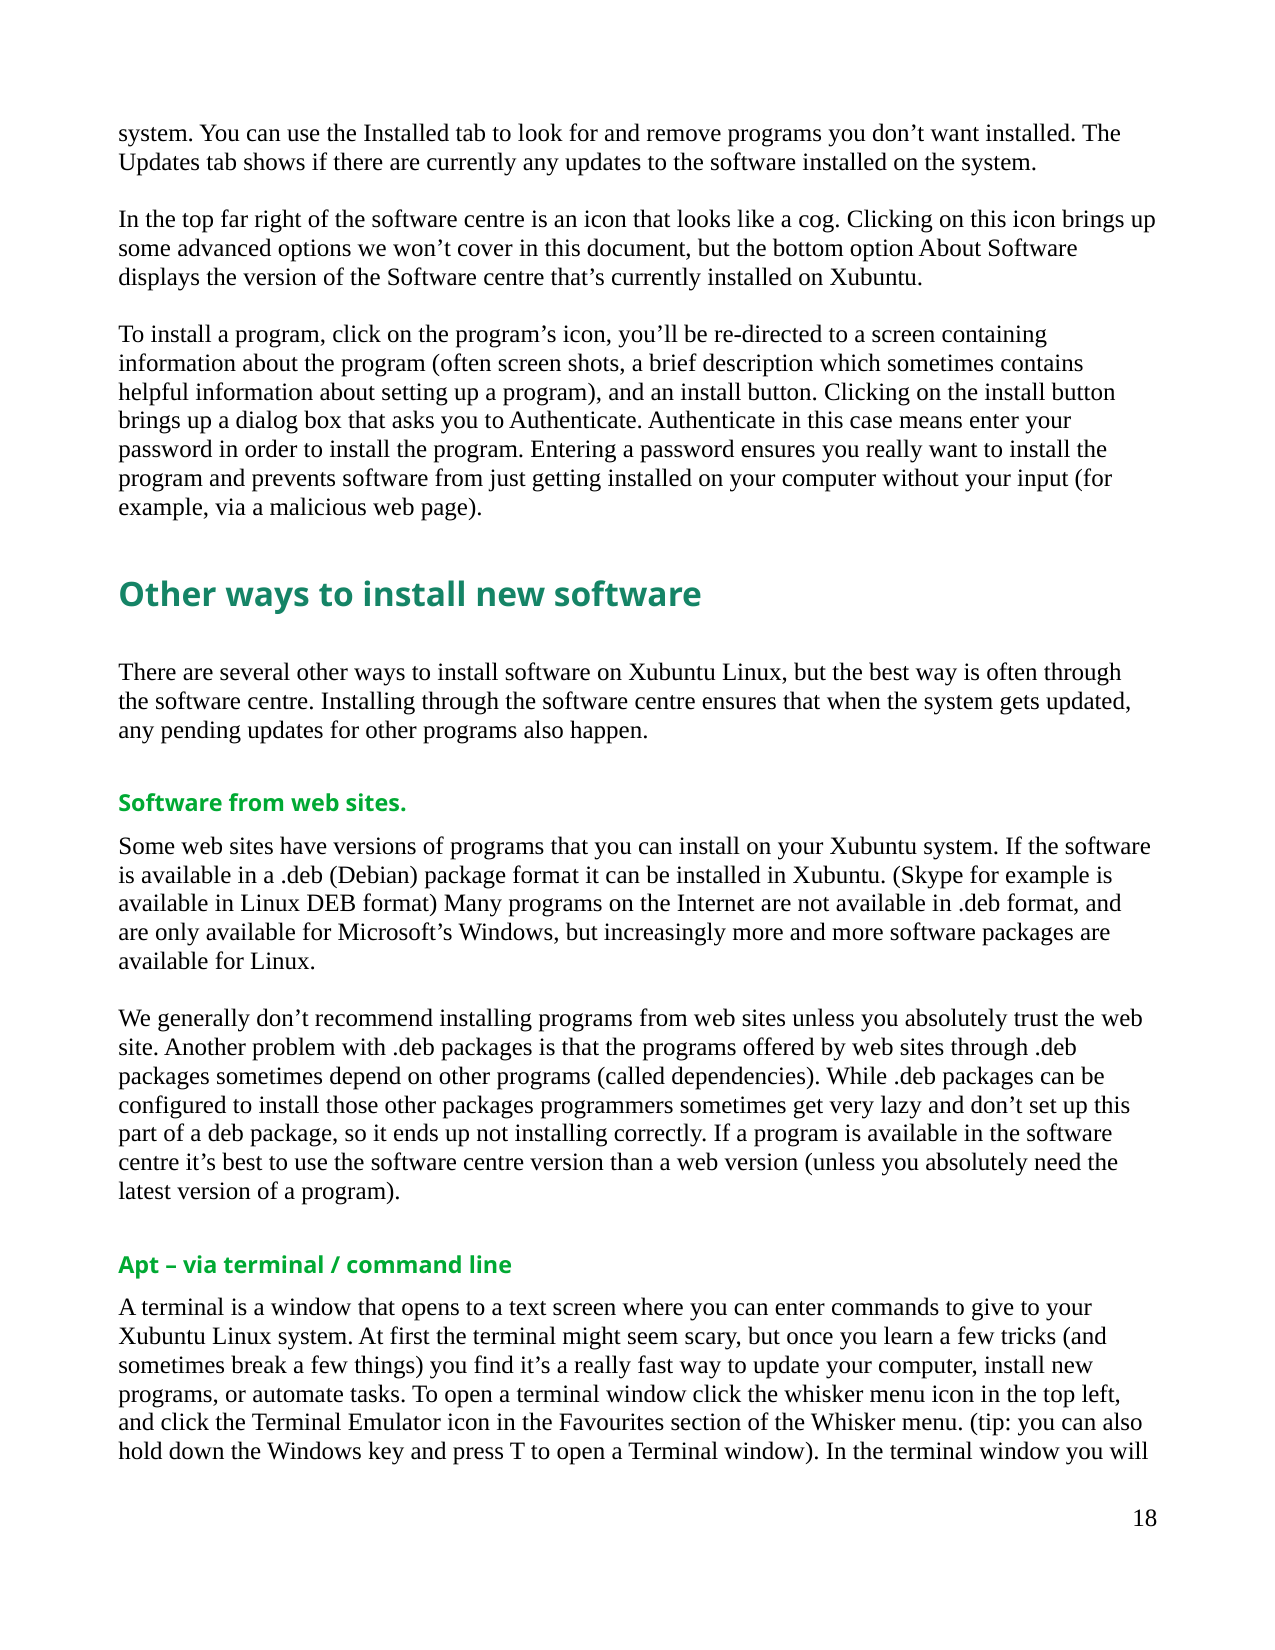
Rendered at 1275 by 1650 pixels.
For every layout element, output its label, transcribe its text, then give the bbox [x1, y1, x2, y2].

text system. You can use the Installed tab to look for and remove programs you don’t want installed. The Updates tab shows if there are currently any updates to the software installed on the system. [118, 118, 1157, 176]
subtitle Software from web sites. [118, 787, 1157, 818]
text We generally don’t recommend installing programs from web sites unless you absolutely trust the web site. Another problem with .deb packages is that the programs offered by web sites through .deb packages sometimes depend on other programs (called dependencies). While .deb packages can be configured to install those other packages programmers sometimes get very lazy and don’t set up this part of a deb package, so it ends up not installing correctly. If a program is available in the software centre it’s best to use the software centre version than a web version (unless you absolutely need the latest version of a program). [118, 1003, 1157, 1205]
text There are several other ways to install software on Xubuntu Linux, but the best way is often through the software centre. Installing through the software centre ensures that when the system gets updated, any pending updates for other programs also happen. [118, 657, 1157, 743]
subtitle Apt – via terminal / command line [118, 1248, 1157, 1280]
text In the top far right of the software centre is an icon that looks like a cog. Clicking on this icon brings up some advanced options we won’t cover in this document, but the bottom option About Software displays the version of the Software centre that’s currently installed on Xubuntu. [118, 204, 1157, 291]
text Some web sites have versions of programs that you can install on your Xubuntu system. If the software is available in a .deb (Debian) package format it can be installed in Xubuntu. (Skype for example is available in Linux DEB format) Many programs on the Internet are not available in .deb format, and are only available for Microsoft’s Windows, but increasingly more and more software packages are available for Linux. [118, 831, 1157, 975]
text A terminal is a window that opens to a text screen where you can enter commands to give to your Xubuntu Linux system. At first the terminal might seem scary, but once you learn a few tricks (and sometimes break a few things) you find it’s a really fast way to update your computer, install new programs, or automate tasks. To open a terminal window click the whisker menu icon in the top left, and click the Terminal Emulator icon in the Favourites section of the Whisker menu. (tip: you can also hold down the Windows key and press T to open a Terminal window). In the terminal window you will [118, 1292, 1157, 1465]
subtitle Other ways to install new software [118, 570, 1157, 616]
text To install a program, click on the program’s icon, you’ll be re-directed to a screen containing information about the program (often screen shots, a brief description which sometimes contains helpful information about setting up a program), and an install button. Clicking on the install button brings up a dialog box that asks you to Authenticate. Authenticate in this case means enter your password in order to install the program. Entering a password ensures you really want to install the program and prevents software from just getting installed on your computer without your input (for example, via a malicious web page). [118, 319, 1157, 521]
